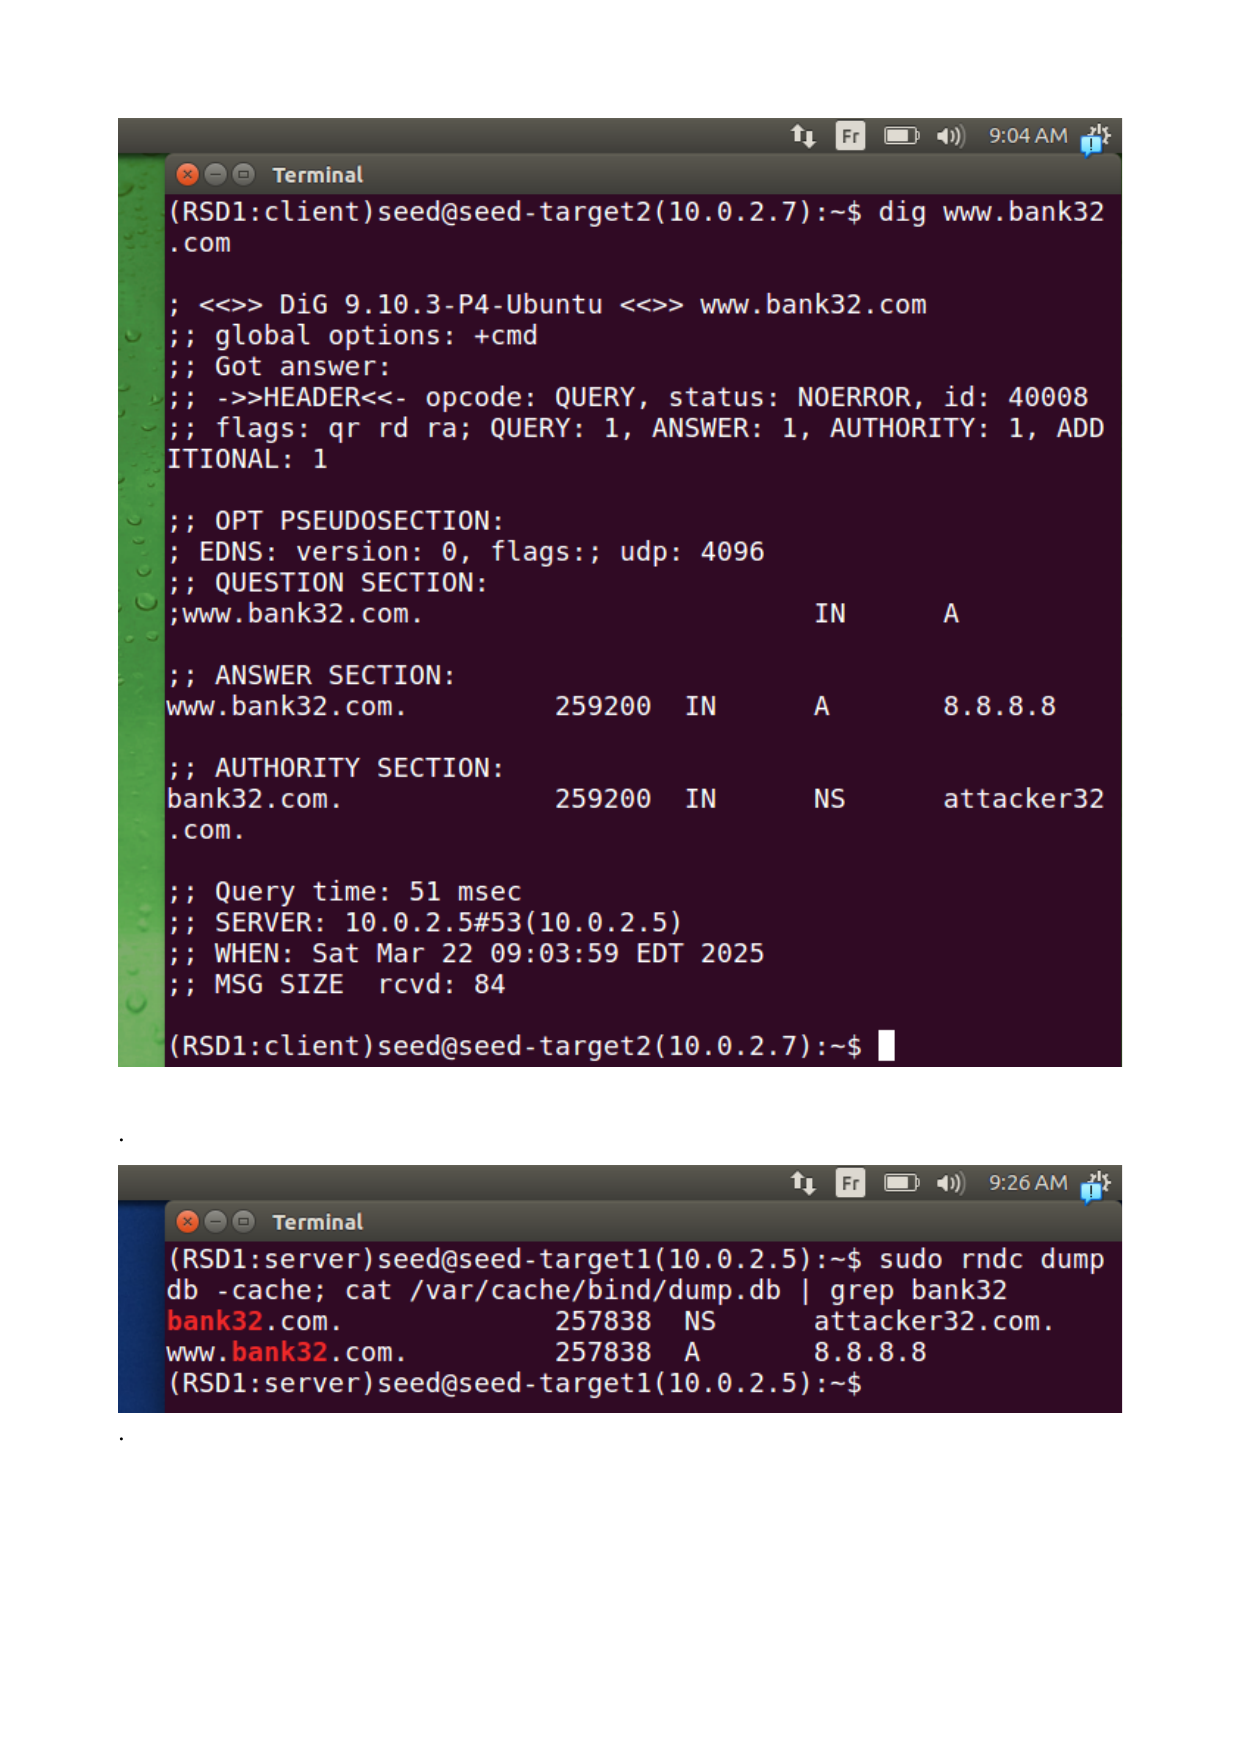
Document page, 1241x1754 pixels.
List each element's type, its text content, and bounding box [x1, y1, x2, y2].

text . [118, 1413, 1122, 1446]
text . [118, 1118, 1122, 1147]
picture [118, 1165, 1123, 1413]
picture [118, 118, 1123, 1067]
